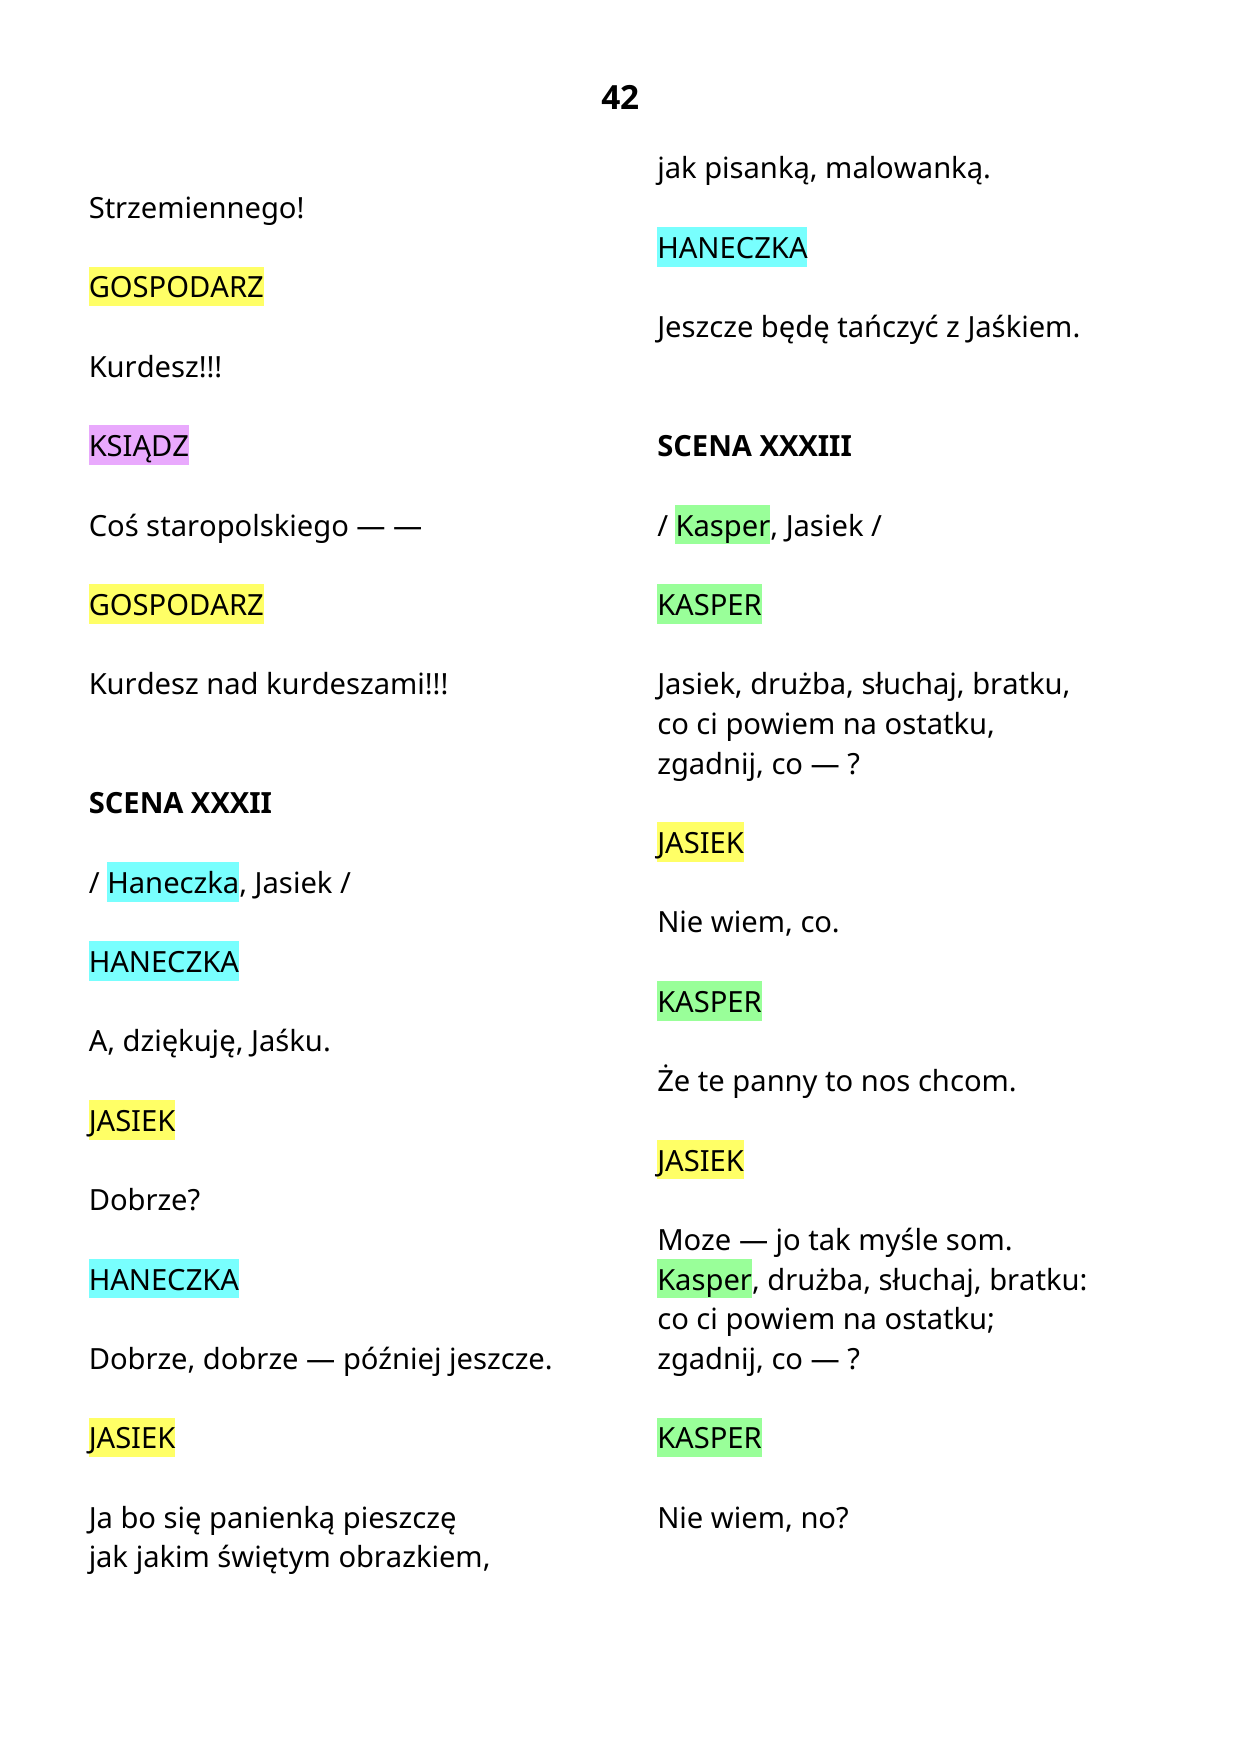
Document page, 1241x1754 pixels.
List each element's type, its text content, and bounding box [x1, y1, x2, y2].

text SCENA XXXII [88, 783, 583, 822]
text Kurdesz!!! [88, 346, 583, 386]
text zgadnij, co — ? [657, 1338, 1152, 1378]
text co ci powiem na ostatku, [657, 703, 1152, 743]
text SCENA XXXIII [657, 425, 1152, 465]
text Nie wiem, co. [657, 902, 1152, 941]
text Jeszcze będę tańczyć z Jaśkiem. [657, 306, 1152, 346]
text / Haneczka, Jasiek / [88, 862, 583, 902]
text / Kasper, Jasiek / [657, 505, 1152, 544]
text Strzemiennego! [88, 187, 583, 227]
text Kasper, drużba, słuchaj, bratku: [657, 1259, 1152, 1298]
text JASIEK [88, 1418, 583, 1457]
text GOSPODARZ [88, 267, 583, 306]
text Dobrze? [88, 1179, 583, 1219]
text KASPER [657, 1418, 1152, 1457]
text Jasiek, drużba, słuchaj, bratku, [657, 663, 1152, 703]
text Ja bo się panienką pieszczę [88, 1497, 583, 1537]
text JASIEK [88, 1100, 583, 1140]
text KASPER [657, 981, 1152, 1021]
text jak pisanką, malowanką. [657, 148, 1152, 187]
text Kurdesz nad kurdeszami!!! [88, 663, 583, 703]
text co ci powiem na ostatku; [657, 1298, 1152, 1338]
text KASPER [657, 584, 1152, 624]
text HANECZKA [88, 1259, 583, 1298]
text Nie wiem, no? [657, 1497, 1152, 1537]
text HANECZKA [657, 227, 1152, 267]
text Dobrze, dobrze — później jeszcze. [88, 1338, 583, 1378]
text Moze — jo tak myśle som. [657, 1219, 1152, 1259]
text GOSPODARZ [88, 584, 583, 624]
text HANECZKA [88, 941, 583, 981]
text Że te panny to nos chcom. [657, 1060, 1152, 1100]
text zgadnij, co — ? [657, 743, 1152, 783]
text A, dziękuję, Jaśku. [88, 1021, 583, 1060]
text Coś staropolskiego — — [88, 505, 583, 544]
text KSIĄDZ [88, 425, 583, 465]
text JASIEK [657, 822, 1152, 862]
text JASIEK [657, 1140, 1152, 1179]
text jak jakim świętym obrazkiem, [88, 1537, 583, 1576]
